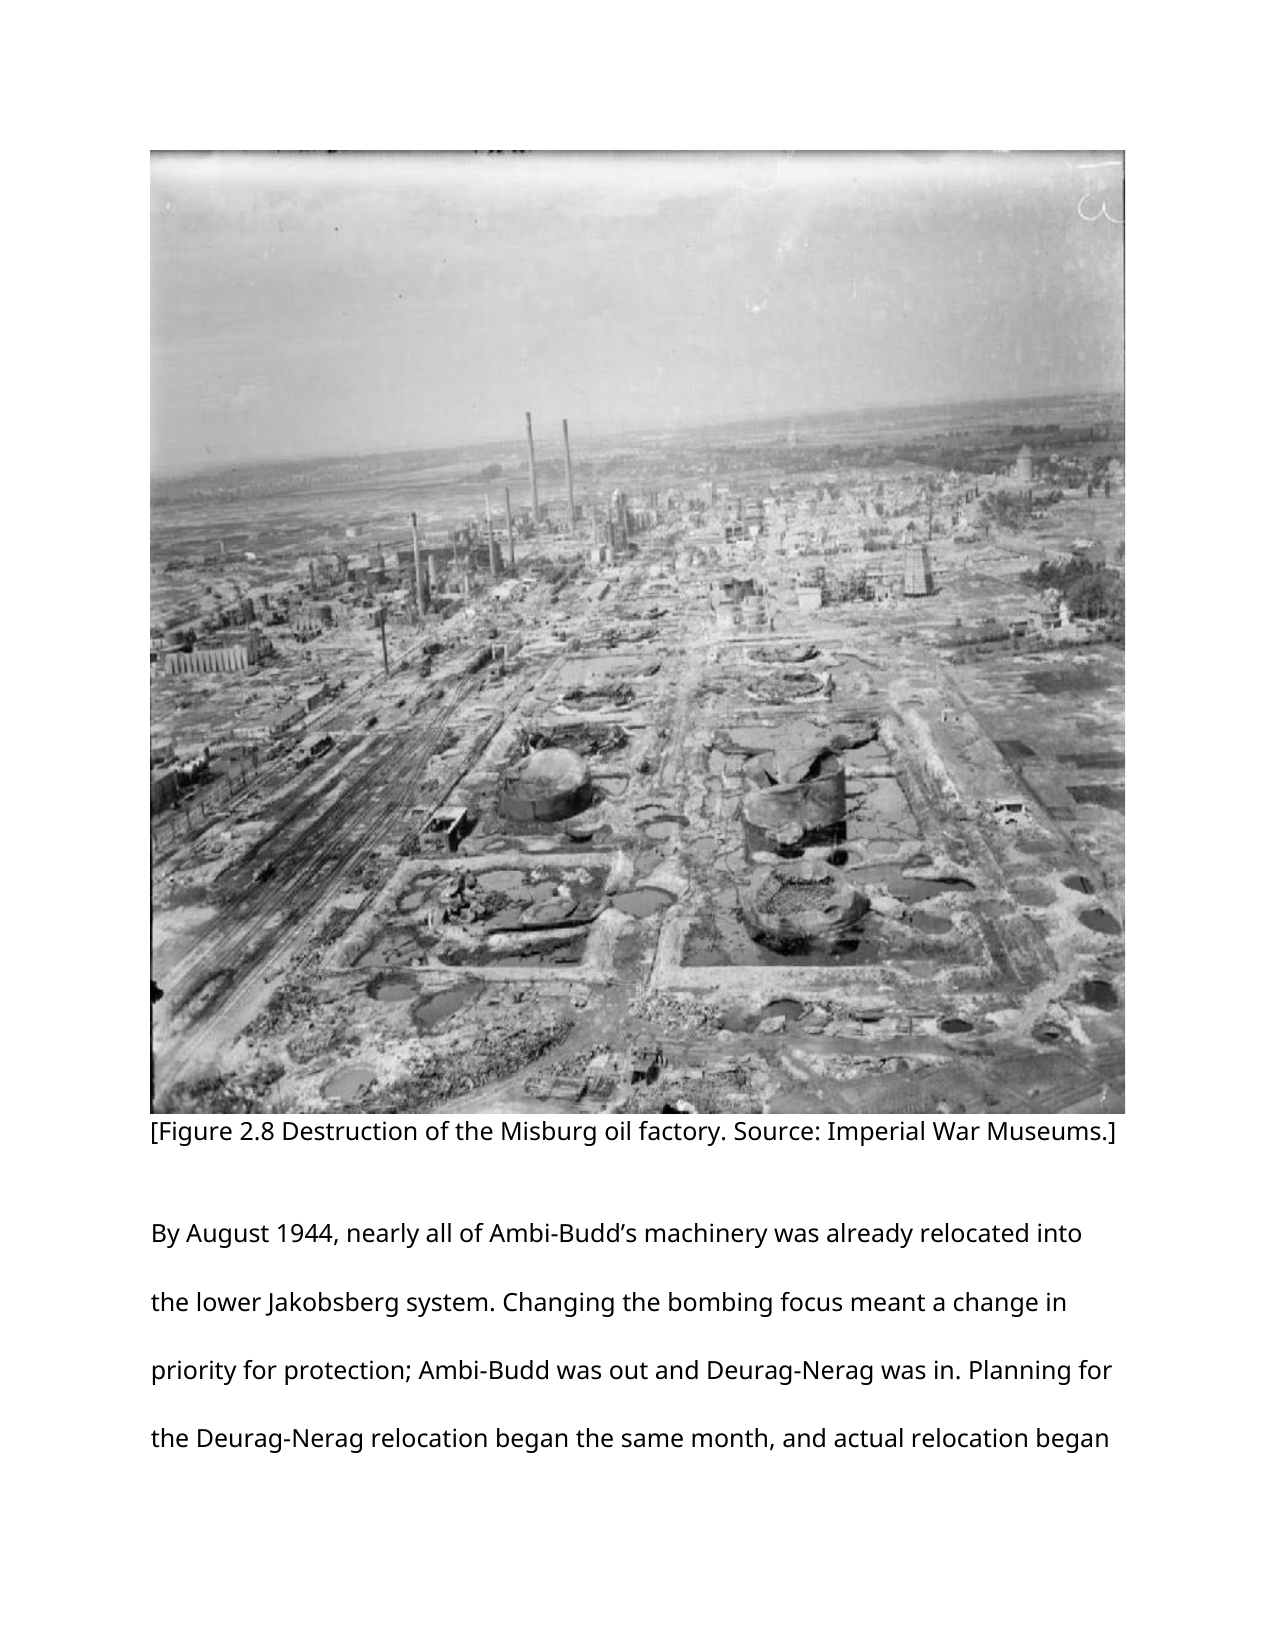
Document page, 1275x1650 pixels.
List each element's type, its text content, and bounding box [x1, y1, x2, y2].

picture [150, 150, 1125, 1114]
text [Figure 2.8 Destruction of the Misburg oil factory. Source: Imperial War Museums.] [150, 1114, 1125, 1148]
text By August 1944, nearly all of Ambi-Budd’s machinery was already relocated into the lower Jakobsberg system. Changing the bombing focus meant a change in priority for protection; Ambi-Budd was out and Deurag-Nerag was in. Planning for the Deurag-Nerag relocation began the same month, and actual relocation began [150, 1216, 1125, 1454]
